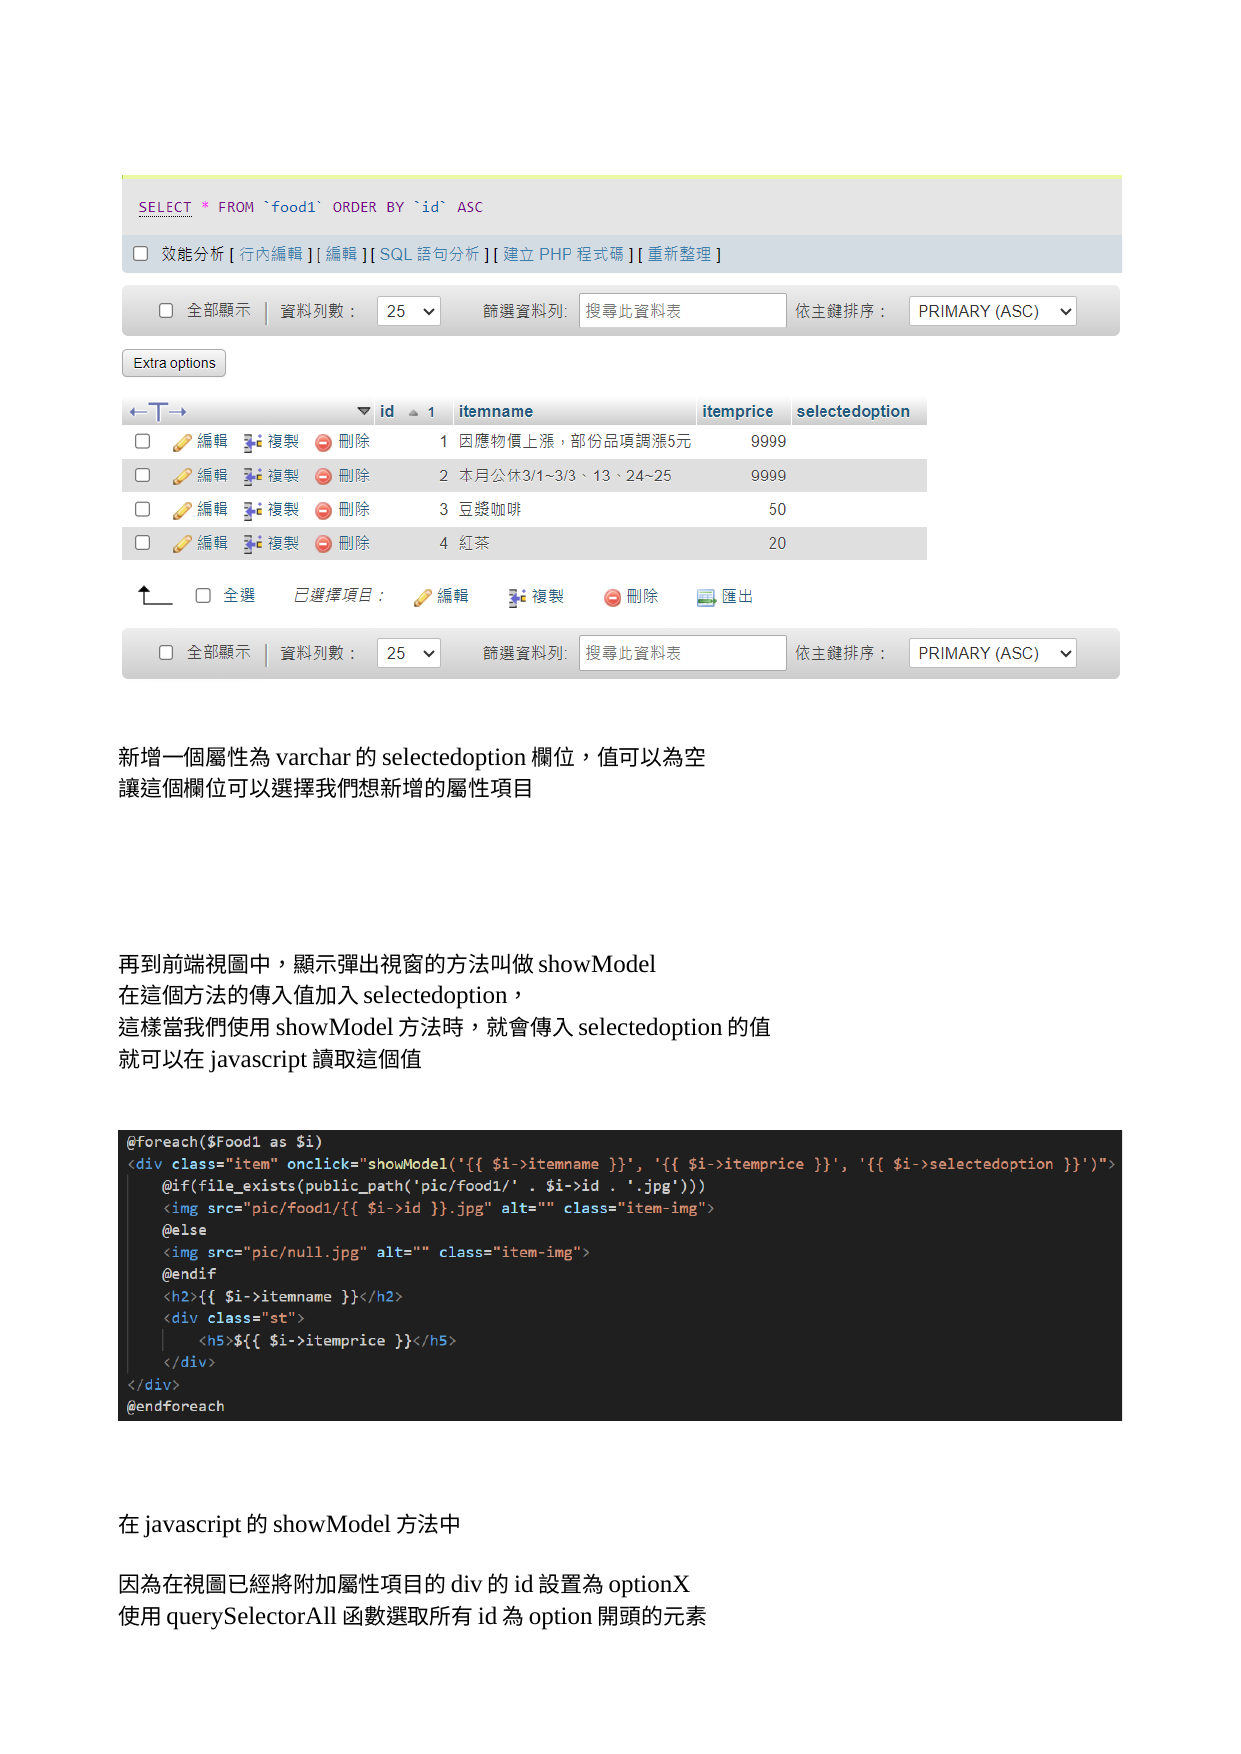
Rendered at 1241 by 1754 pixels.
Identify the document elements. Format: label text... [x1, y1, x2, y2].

text 新增一個屬性為varchar的selectedoption欄位，值可以為空 [118, 739, 1122, 771]
text 再到前端視圖中，顯示彈出視窗的方法叫做showModel [118, 947, 1122, 978]
text 讓這個欄位可以選擇我們想新增的屬性項目 [118, 771, 1122, 803]
text 在javascript的showModel方法中 [118, 1507, 1122, 1538]
picture [118, 1130, 1123, 1421]
text 使用querySelectorAll函數選取所有id為option開頭的元素 [118, 1599, 1122, 1631]
text 就可以在javascript讀取這個值 [118, 1042, 1122, 1073]
picture [118, 175, 1123, 682]
text 在這個方法的傳入值加入selectedoption， [118, 978, 1122, 1010]
text 這樣當我們使用showModel方法時，就會傳入selectedoption的值 [118, 1010, 1122, 1042]
text 因為在視圖已經將附加屬性項目的div的id設置為optionX [118, 1567, 1122, 1599]
